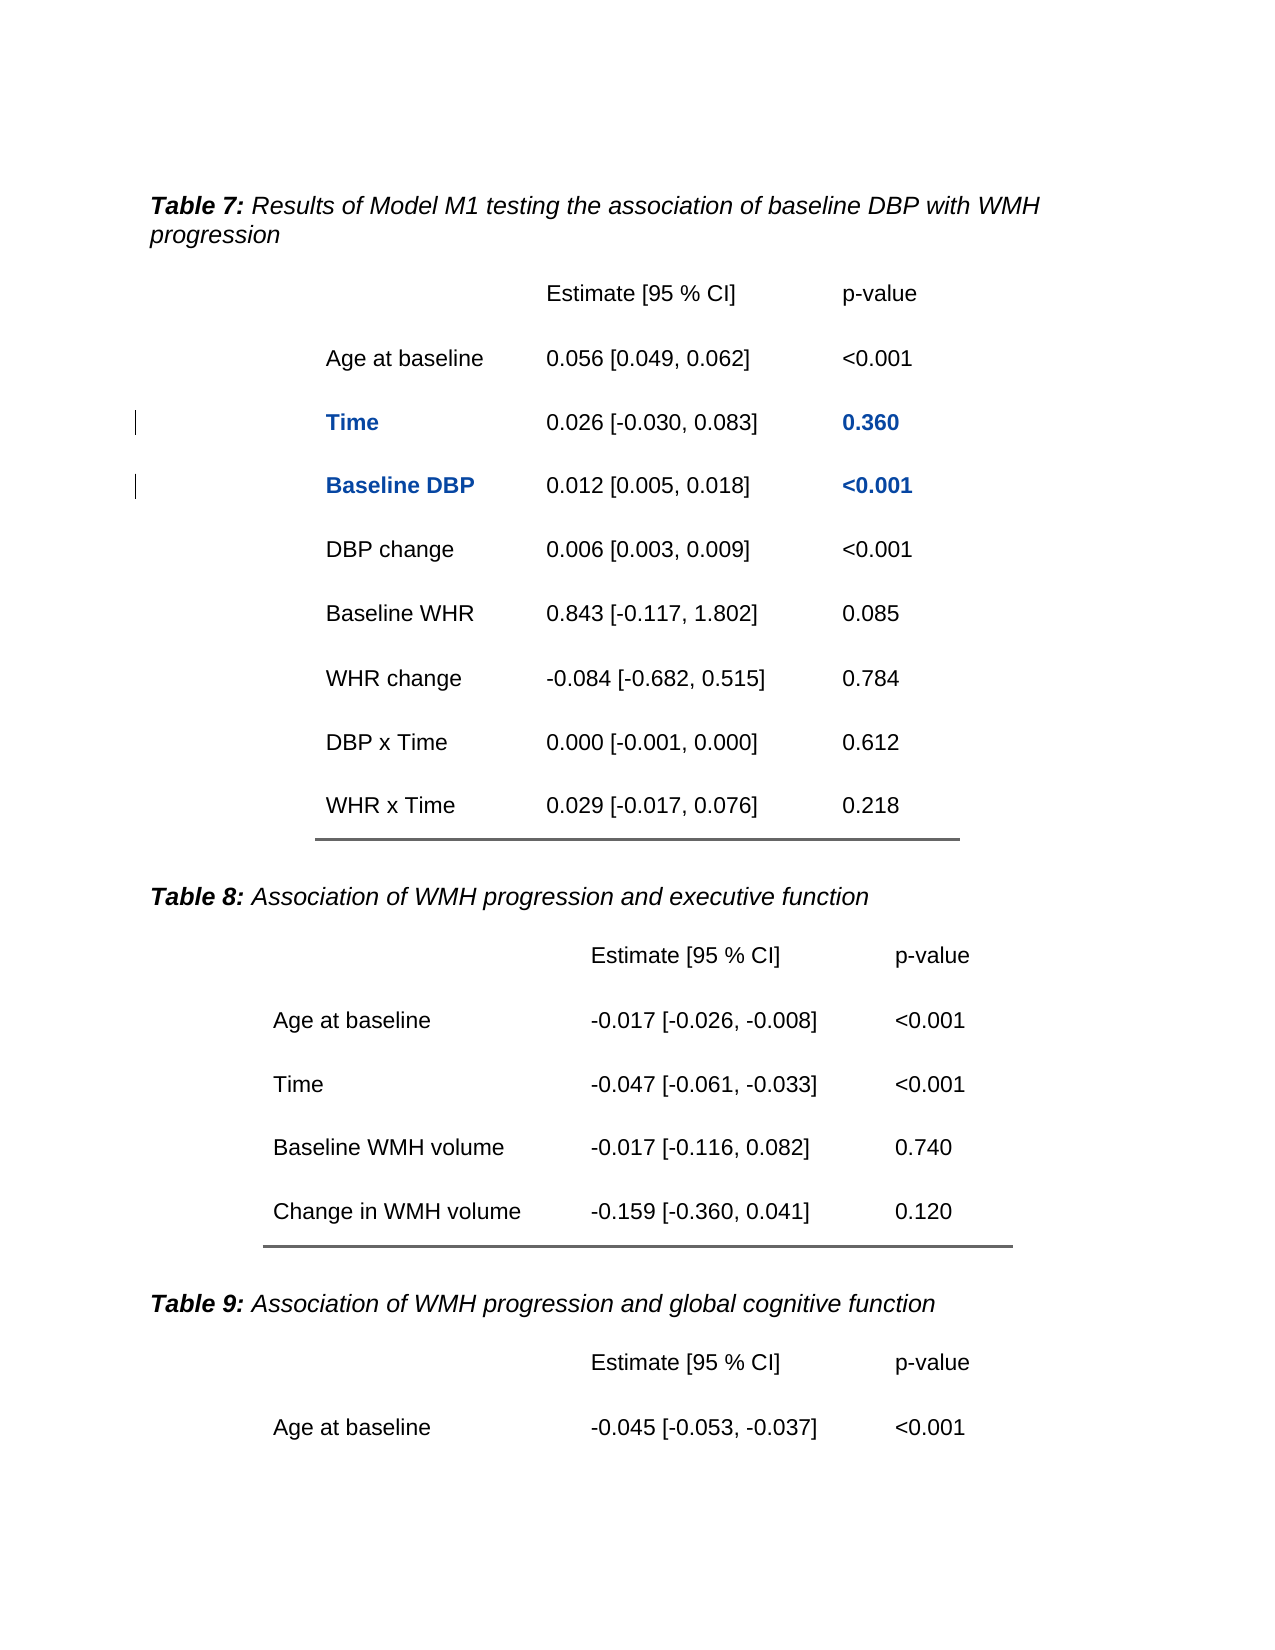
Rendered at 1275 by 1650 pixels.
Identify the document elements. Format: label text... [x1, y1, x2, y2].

table_cell Baseline WHR [315, 583, 536, 646]
table_header [263, 923, 580, 988]
table_cell -0.047 [-0.061, -0.033] [580, 1053, 884, 1116]
table_cell Time [263, 1053, 580, 1116]
table_cell 0.740 [884, 1116, 1013, 1179]
table_cell 0.360 [832, 391, 960, 454]
table_header Estimate [95 % CI] [536, 261, 832, 326]
text Table 8: Association of WMH progression and executive function [150, 882, 1125, 911]
table_cell DBP x Time [315, 711, 536, 774]
table_cell 0.218 [832, 774, 960, 837]
table_cell 0.012 [0.005, 0.018] [536, 455, 832, 518]
table_cell 0.120 [884, 1180, 1013, 1244]
table_cell 0.056 [0.049, 0.062] [536, 326, 832, 391]
table_header [263, 1330, 580, 1395]
table_cell <0.001 [832, 518, 960, 583]
table_cell <0.001 [884, 1395, 1013, 1460]
table_cell Change in WMH volume [263, 1180, 580, 1244]
table_cell -0.017 [-0.116, 0.082] [580, 1116, 884, 1179]
table_cell -0.159 [-0.360, 0.041] [580, 1180, 884, 1244]
table_cell Age at baseline [263, 1395, 580, 1460]
table_cell WHR x Time [315, 774, 536, 837]
table_header p-value [832, 261, 960, 326]
table_cell 0.006 [0.003, 0.009] [536, 518, 832, 583]
table_cell Age at baseline [263, 988, 580, 1053]
text Table 9: Association of WMH progression and global cognitive function [150, 1289, 1125, 1318]
table_cell 0.843 [-0.117, 1.802] [536, 583, 832, 646]
table_cell <0.001 [884, 988, 1013, 1053]
table_cell WHR change [315, 646, 536, 711]
table_cell DBP change [315, 518, 536, 583]
table_cell 0.784 [832, 646, 960, 711]
table_cell <0.001 [884, 1053, 1013, 1116]
table_cell 0.029 [-0.017, 0.076] [536, 774, 832, 837]
table_cell 0.612 [832, 711, 960, 774]
table_cell -0.084 [-0.682, 0.515] [536, 646, 832, 711]
table_header [315, 261, 536, 326]
table_header p-value [884, 923, 1013, 988]
text Table 7: Results of Model M1 testing the association of baseline DBP with WMH progression [150, 191, 1125, 249]
table_cell -0.045 [-0.053, -0.037] [580, 1395, 884, 1460]
table_header p-value [884, 1330, 1013, 1395]
table_cell -0.017 [-0.026, -0.008] [580, 988, 884, 1053]
table_cell Baseline WMH volume [263, 1116, 580, 1179]
table_cell <0.001 [832, 326, 960, 391]
table_cell Time [315, 391, 536, 454]
table_header Estimate [95 % CI] [580, 923, 884, 988]
table_cell 0.026 [-0.030, 0.083] [536, 391, 832, 454]
table_header Estimate [95 % CI] [580, 1330, 884, 1395]
table_cell Baseline DBP [315, 455, 536, 518]
table_cell 0.000 [-0.001, 0.000] [536, 711, 832, 774]
table_cell 0.085 [832, 583, 960, 646]
table_cell Age at baseline [315, 326, 536, 391]
table_cell <0.001 [832, 455, 960, 518]
